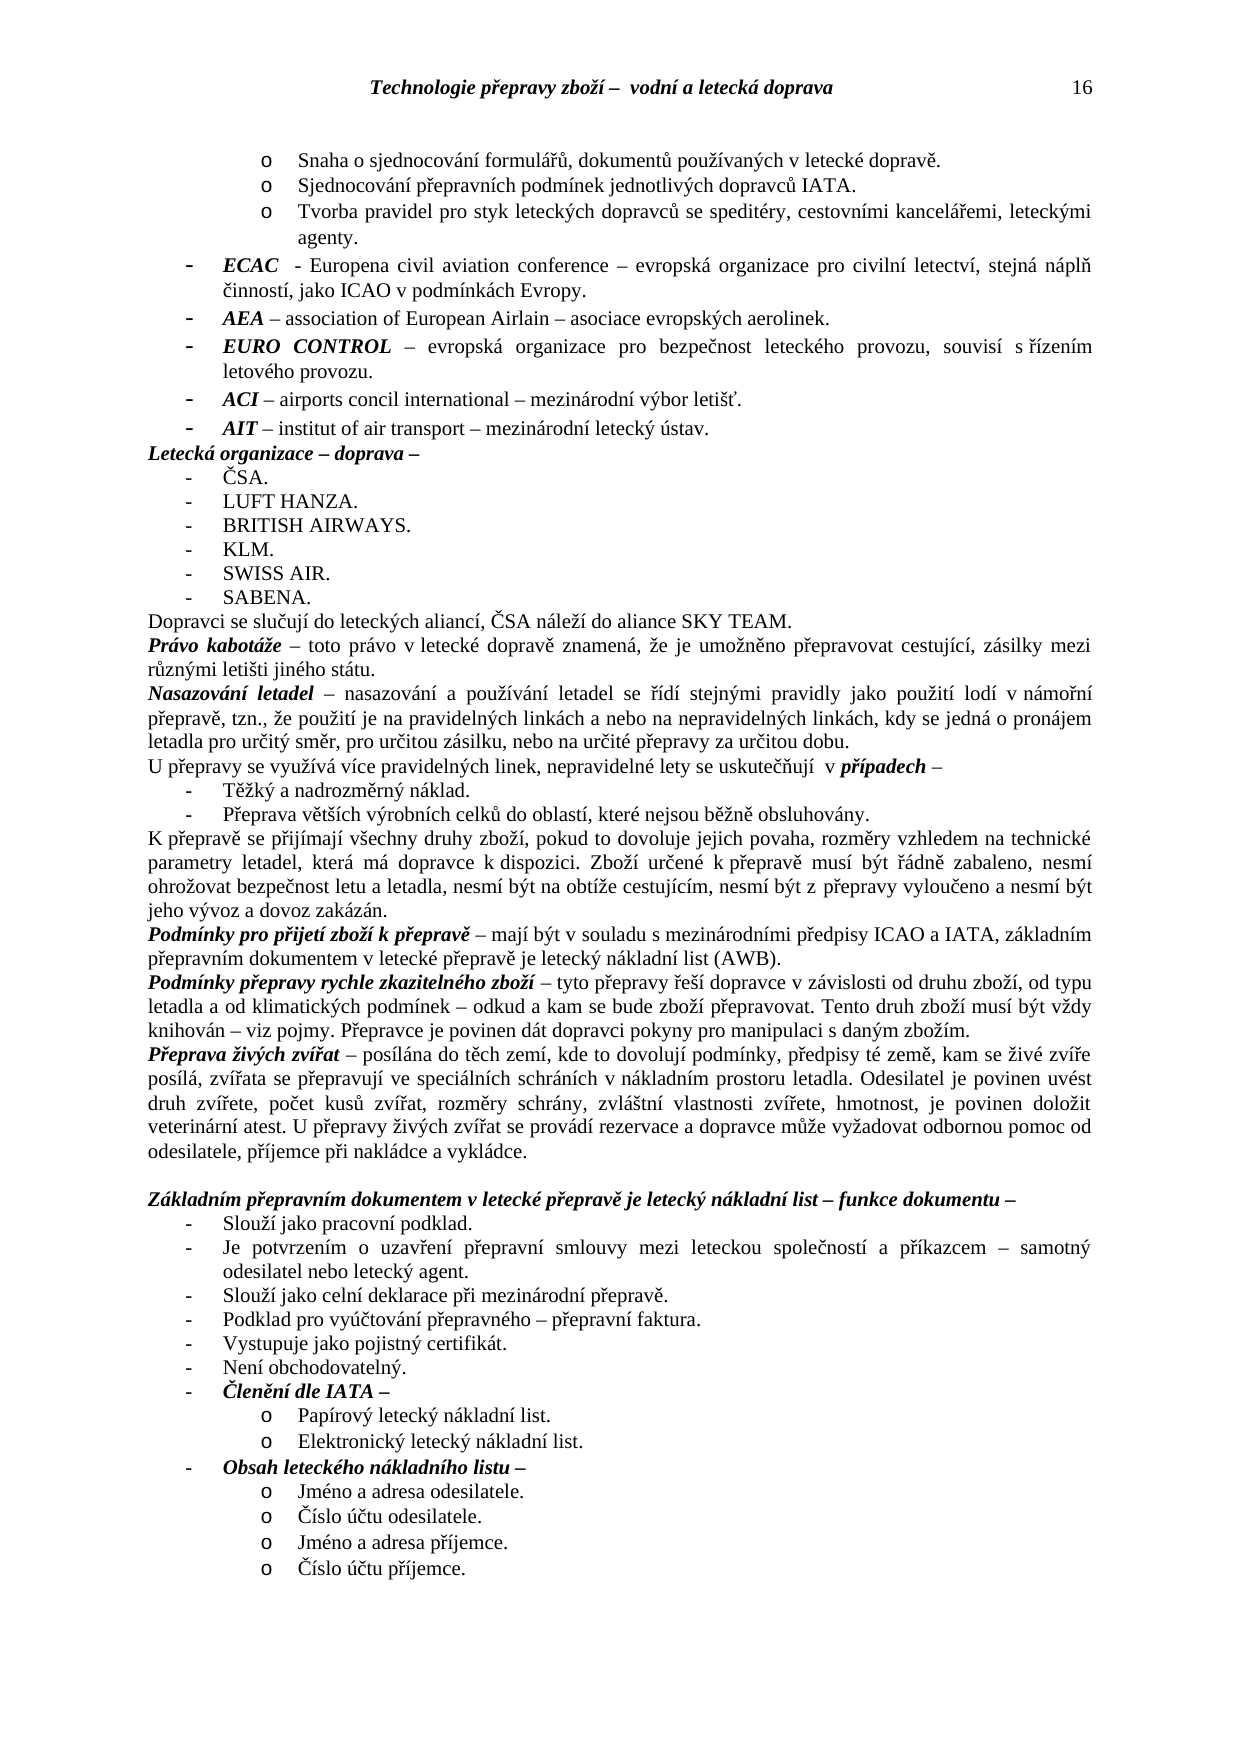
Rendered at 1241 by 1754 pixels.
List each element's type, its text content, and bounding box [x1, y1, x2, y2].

list SABENA. [185, 585, 1093, 609]
list Papírový letecký nákladní list. [260, 1403, 1093, 1429]
list AIT – institut of air transport – mezinárodní letecký ústav. [185, 412, 1093, 441]
list SWISS AIR. [185, 561, 1093, 585]
list Slouží jako celní deklarace při mezinárodní přepravě. [185, 1283, 1093, 1307]
list ACI – airports concil international – mezinárodní výbor letišť. [185, 383, 1093, 412]
list Jméno a adresa příjemce. [260, 1530, 1093, 1556]
list Obsah leteckého nákladního listu – [185, 1455, 1093, 1479]
subtitle Letecká organizace – doprava – [148, 441, 1093, 465]
list Je potvrzením o uzavření přepravní smlouvy mezi leteckou společností a příkazcem – samotný odesilatel nebo letecký agent. [185, 1235, 1093, 1283]
text Dopravci se slučují do leteckých aliancí, ČSA náleží do aliance SKY TEAM. [148, 609, 1093, 633]
text Právo kabotáže – toto právo v letecké dopravě znamená, že je umožněno přepravovat cestující, zásilky mezi různými letišti jiného státu. [148, 633, 1093, 681]
list Členění dle IATA – [185, 1379, 1093, 1403]
list ECAC - Europena civil aviation conference – evropská organizace pro civilní letectví, stejná náplň činností, jako ICAO v podmínkách Evropy. [185, 249, 1093, 302]
list Slouží jako pracovní podklad. [185, 1211, 1093, 1235]
list Elektronický letecký nákladní list. [260, 1429, 1093, 1455]
list Snaha o sjednocování formulářů, dokumentů používaných v letecké dopravě. [260, 148, 1093, 173]
list Tvorba pravidel pro styk leteckých dopravců se speditéry, cestovními kancelářemi, leteckými agenty. [260, 199, 1093, 249]
list BRITISH AIRWAYS. [185, 513, 1093, 537]
list Číslo účtu příjemce. [260, 1556, 1093, 1582]
text Přeprava živých zvířat – posílána do těch zemí, kde to dovolují podmínky, předpisy té země, kam se živé zvíře posílá, zvířata se přepravují ve speciálních schráních v nákladním prostoru letadla. Odesilatel je povinen uvést druh zvířete, počet kusů zvířat, rozměry schrány, zvláštní vlastnosti zvířete, hmotnost, je povinen doložit veterinární atest. U přepravy živých zvířat se provádí rezervace a dopravce může vyžadovat odbornou pomoc od odesilatele, příjemce při nakládce a vykládce. [148, 1042, 1093, 1163]
list Jméno a adresa odesilatele. [260, 1479, 1093, 1504]
text Podmínky přepravy rychle zkazitelného zboží – tyto přepravy řeší dopravce v závislosti od druhu zboží, od typu letadla a od klimatických podmínek – odkud a kam se bude zboží přepravovat. Tento druh zboží musí být vždy knihován – viz pojmy. Přepravce je povinen dát dopravci pokyny pro manipulaci s daným zbožím. [148, 970, 1093, 1042]
list Není obchodovatelný. [185, 1355, 1093, 1379]
list AEA – association of European Airlain – asociace evropských aerolinek. [185, 302, 1093, 330]
text K přepravě se přijímají všechny druhy zboží, pokud to dovoluje jejich povaha, rozměry vzhledem na technické parametry letadel, která má dopravce k dispozici. Zboží určené k přepravě musí být řádně zabaleno, nesmí ohrožovat bezpečnost letu a letadla, nesmí být na obtíže cestujícím, nesmí být z přepravy vyloučeno a nesmí být jeho vývoz a dovoz zakázán. [148, 826, 1093, 922]
list Sjednocování přepravních podmínek jednotlivých dopravců IATA. [260, 173, 1093, 199]
text Nasazování letadel – nasazování a používání letadel se řídí stejnými pravidly jako použití lodí v námořní přepravě, tzn., že použití je na pravidelných linkách a nebo na nepravidelných linkách, kdy se jedná o pronájem letadla pro určitý směr, pro určitou zásilku, nebo na určité přepravy za určitou dobu. [148, 681, 1093, 753]
list Těžký a nadrozměrný náklad. [185, 778, 1093, 802]
list ČSA. [185, 465, 1093, 489]
list EURO CONTROL – evropská organizace pro bezpečnost leteckého provozu, souvisí s řízením letového provozu. [185, 330, 1093, 383]
text U přepravy se využívá více pravidelných linek, nepravidelné lety se uskutečňují v případech – [148, 753, 1093, 778]
list LUFT HANZA. [185, 489, 1093, 513]
list Číslo účtu odesilatele. [260, 1504, 1093, 1530]
list Přeprava větších výrobních celků do oblastí, které nejsou běžně obsluhovány. [185, 802, 1093, 826]
text Podmínky pro přijetí zboží k přepravě – mají být v souladu s mezinárodními předpisy ICAO a IATA, základním přepravním dokumentem v letecké přepravě je letecký nákladní list (AWB). [148, 922, 1093, 970]
subtitle Základním přepravním dokumentem v letecké přepravě je letecký nákladní list – funkce dokumentu – [148, 1187, 1093, 1211]
list Podklad pro vyúčtování přepravného – přepravní faktura. [185, 1307, 1093, 1331]
list Vystupuje jako pojistný certifikát. [185, 1331, 1093, 1355]
list KLM. [185, 537, 1093, 561]
